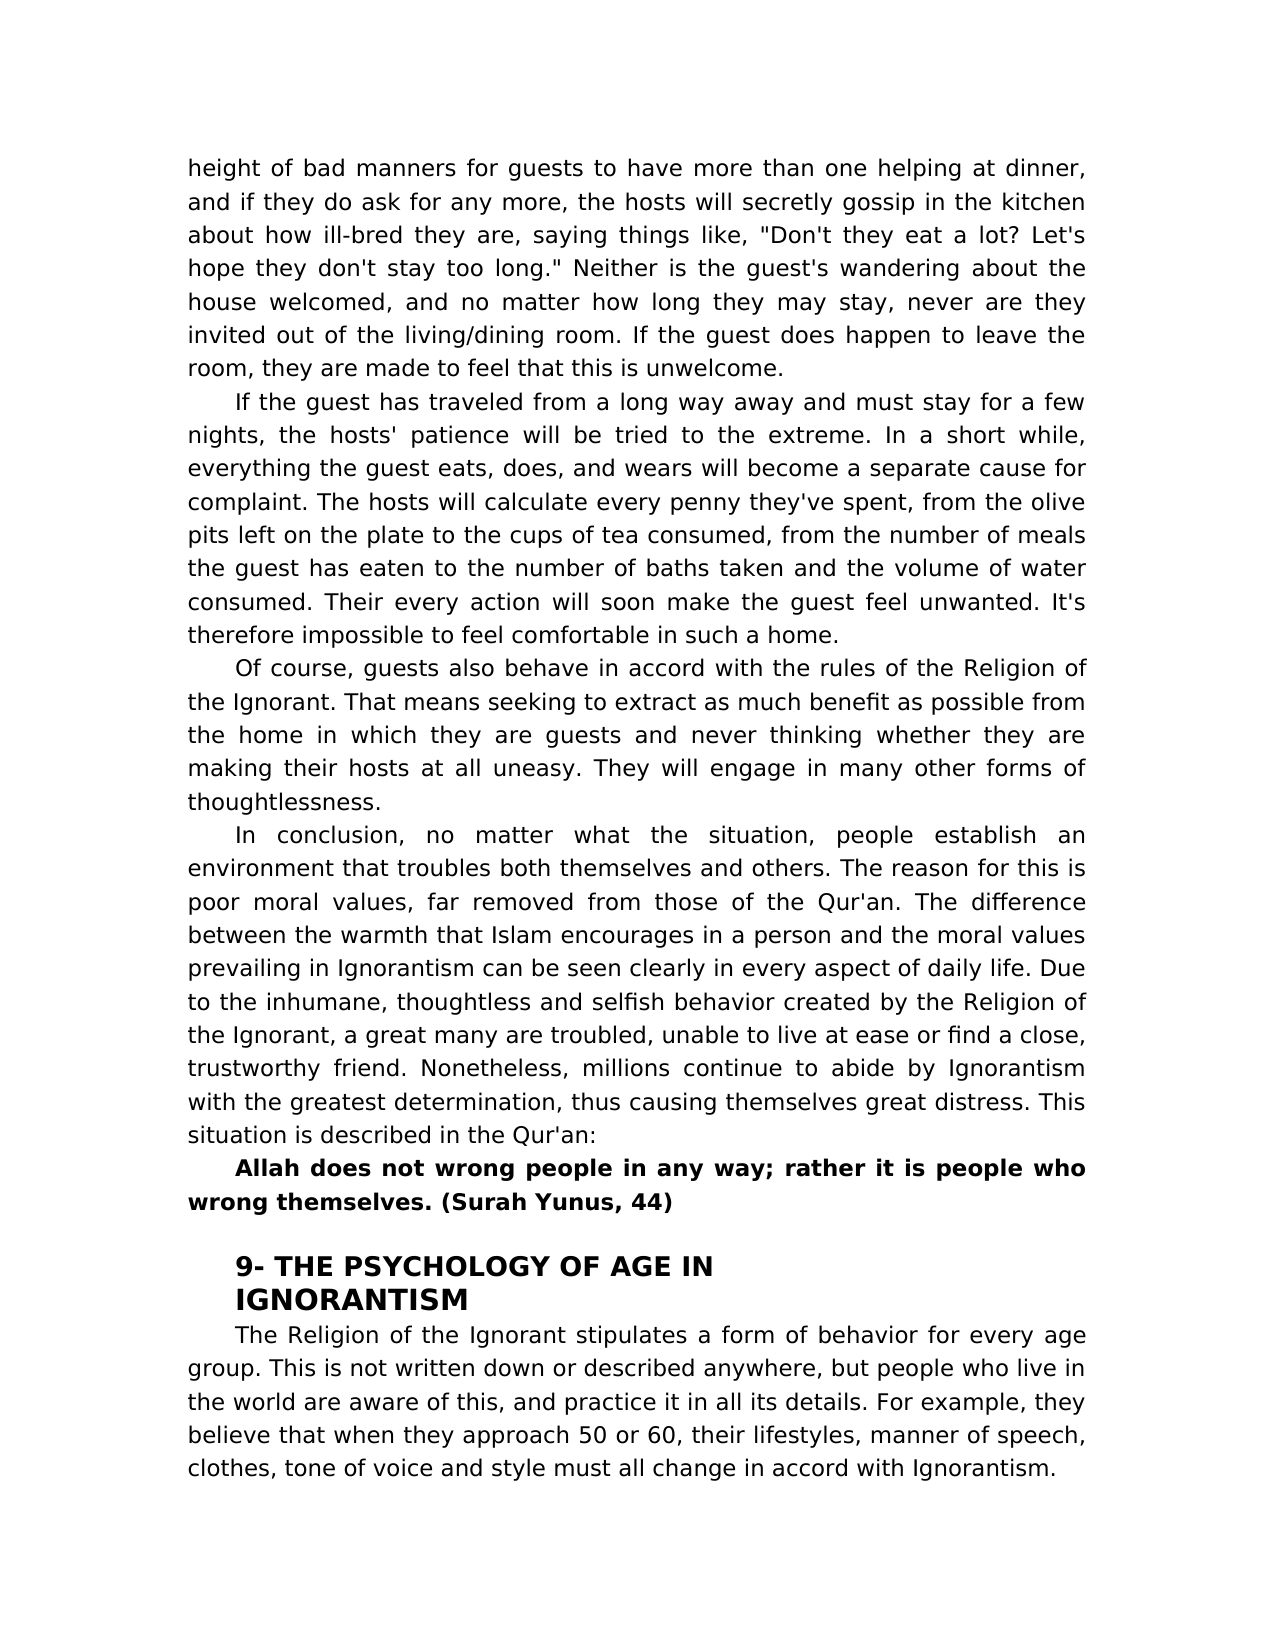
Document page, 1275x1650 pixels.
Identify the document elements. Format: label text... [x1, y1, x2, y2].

text 9- THE PSYCHOLOGY OF AGE IN [235, 1250, 1064, 1283]
text The Religion of the Ignorant stipulates a form of behavior for every age group. This is not written down or described anywhere, but people who live in the world are aware of this, and practice it in all its details. For example, they believe that when they approach 50 or 60, their lifestyles, manner of speech, clothes, tone of voice and style must all change in accord with Ignorantism. [187, 1317, 1087, 1483]
text Allah does not wrong people in any way; rather it is people who wrong themselves. (Surah Yunus, 44) [187, 1150, 1087, 1217]
text height of bad manners for guests to have more than one helping at dinner, and if they do ask for any more, the hosts will secretly gossip in the kitchen about how ill-bred they are, saying things like, "Don't they eat a lot? Let's hope they don't stay too long." Neither is the guest's wandering about the house welcomed, and no matter how long they may stay, never are they invited out of the living/dining room. If the guest does happen to leave the room, they are made to feel that this is unwelcome. [187, 150, 1087, 383]
text In conclusion, no matter what the situation, people establish an environment that troubles both themselves and others. The reason for this is poor moral values, far removed from those of the Qur'an. The difference between the warmth that Islam encourages in a person and the moral values prevailing in Ignorantism can be seen clearly in every aspect of daily life. Due to the inhumane, thoughtless and selfish behavior created by the Religion of the Ignorant, a great many are troubled, unable to live at ease or find a close, trustworthy friend. Nonetheless, millions continue to abide by Ignorantism with the greatest determination, thus causing themselves great distress. This situation is described in the Qur'an: [187, 817, 1087, 1150]
text IGNORANTISM [187, 1283, 1087, 1317]
text If the guest has traveled from a long way away and must stay for a few nights, the hosts' patience will be tried to the extreme. In a short while, everything the guest eats, does, and wears will become a separate cause for complaint. The hosts will calculate every penny they've spent, from the olive pits left on the plate to the cups of tea consumed, from the number of meals the guest has eaten to the number of baths taken and the volume of water consumed. Their every action will soon make the guest feel unwanted. It's therefore impossible to feel comfortable in such a home. [187, 383, 1087, 650]
text Of course, guests also behave in accord with the rules of the Religion of the Ignorant. That means seeking to extract as much benefit as possible from the home in which they are guests and never thinking whether they are making their hosts at all uneasy. They will engage in many other forms of thoughtlessness. [187, 650, 1087, 817]
